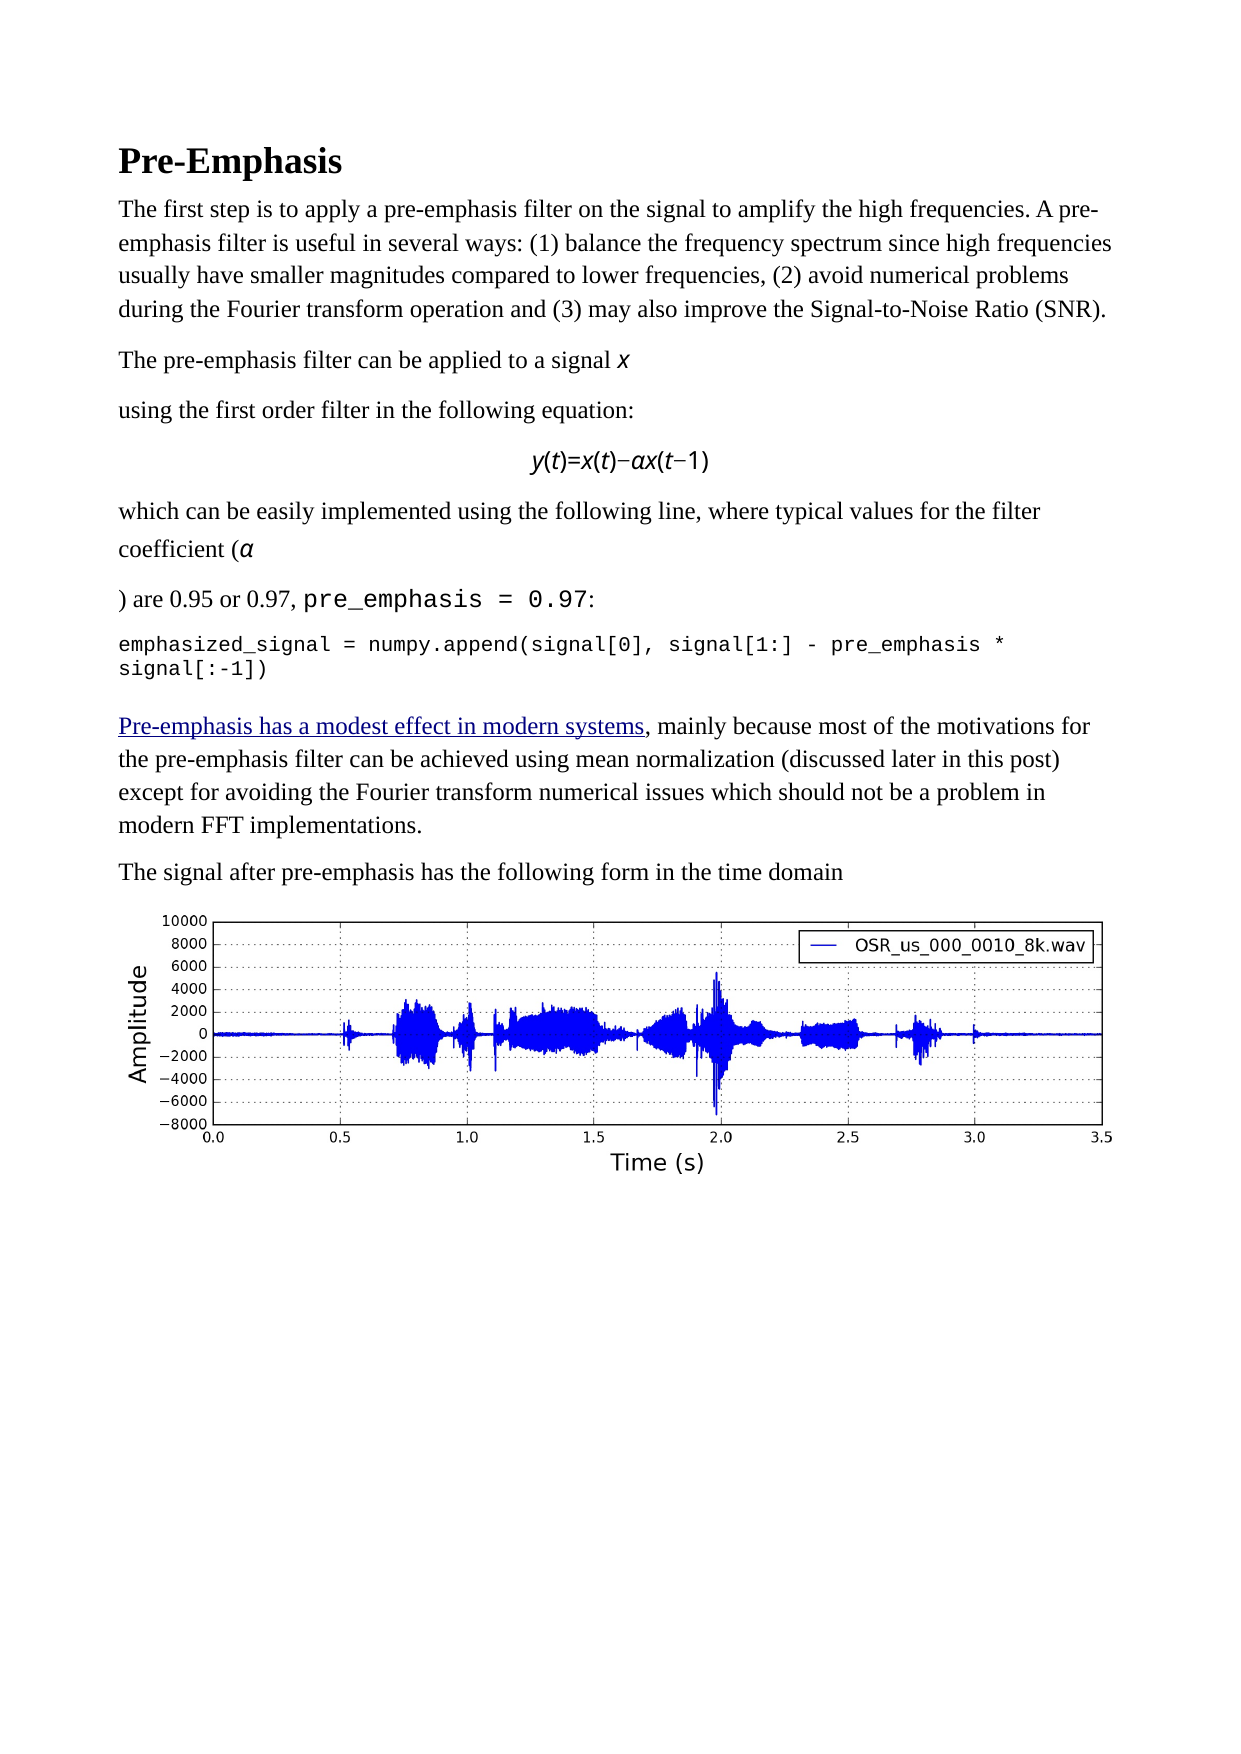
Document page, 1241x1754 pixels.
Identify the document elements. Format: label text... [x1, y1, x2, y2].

picture [118, 905, 1123, 1185]
text emphasized_signal = numpy.append(signal[0], signal[1:] - pre_emphasis * signal[:-1]) [118, 634, 1122, 681]
text The first step is to apply a pre-emphasis filter on the signal to amplify the high frequencies. A pre-emphasis filter is useful in several ways: (1) balance the frequency spectrum since high frequencies usually have smaller magnitudes compared to lower frequencies, (2) avoid numerical problems during the Fourier transform operation and (3) may also improve the Signal-to-Noise Ratio (SNR). [118, 194, 1122, 322]
text which can be easily implemented using the following line, where typical values for the filter coefficient (α [118, 496, 1122, 564]
text y(t)=x(t)−αx(t−1) [118, 443, 1122, 477]
subtitle Pre-Emphasis [118, 139, 1122, 182]
text The signal after pre-emphasis has the following form in the time domain [118, 857, 1122, 886]
text The pre-emphasis filter can be applied to a signal x [118, 341, 1122, 375]
text ) are 0.95 or 0.97, pre_emphasis = 0.97: [118, 584, 1122, 615]
text using the first order filter in the following equation: [118, 395, 1122, 424]
text Pre-emphasis has a modest effect in modern systems, mainly because most of the motivations for the pre-emphasis filter can be achieved using mean normalization (discussed later in this post) except for avoiding the Fourier transform numerical issues which should not be a problem in modern FFT implementations. [118, 711, 1122, 838]
